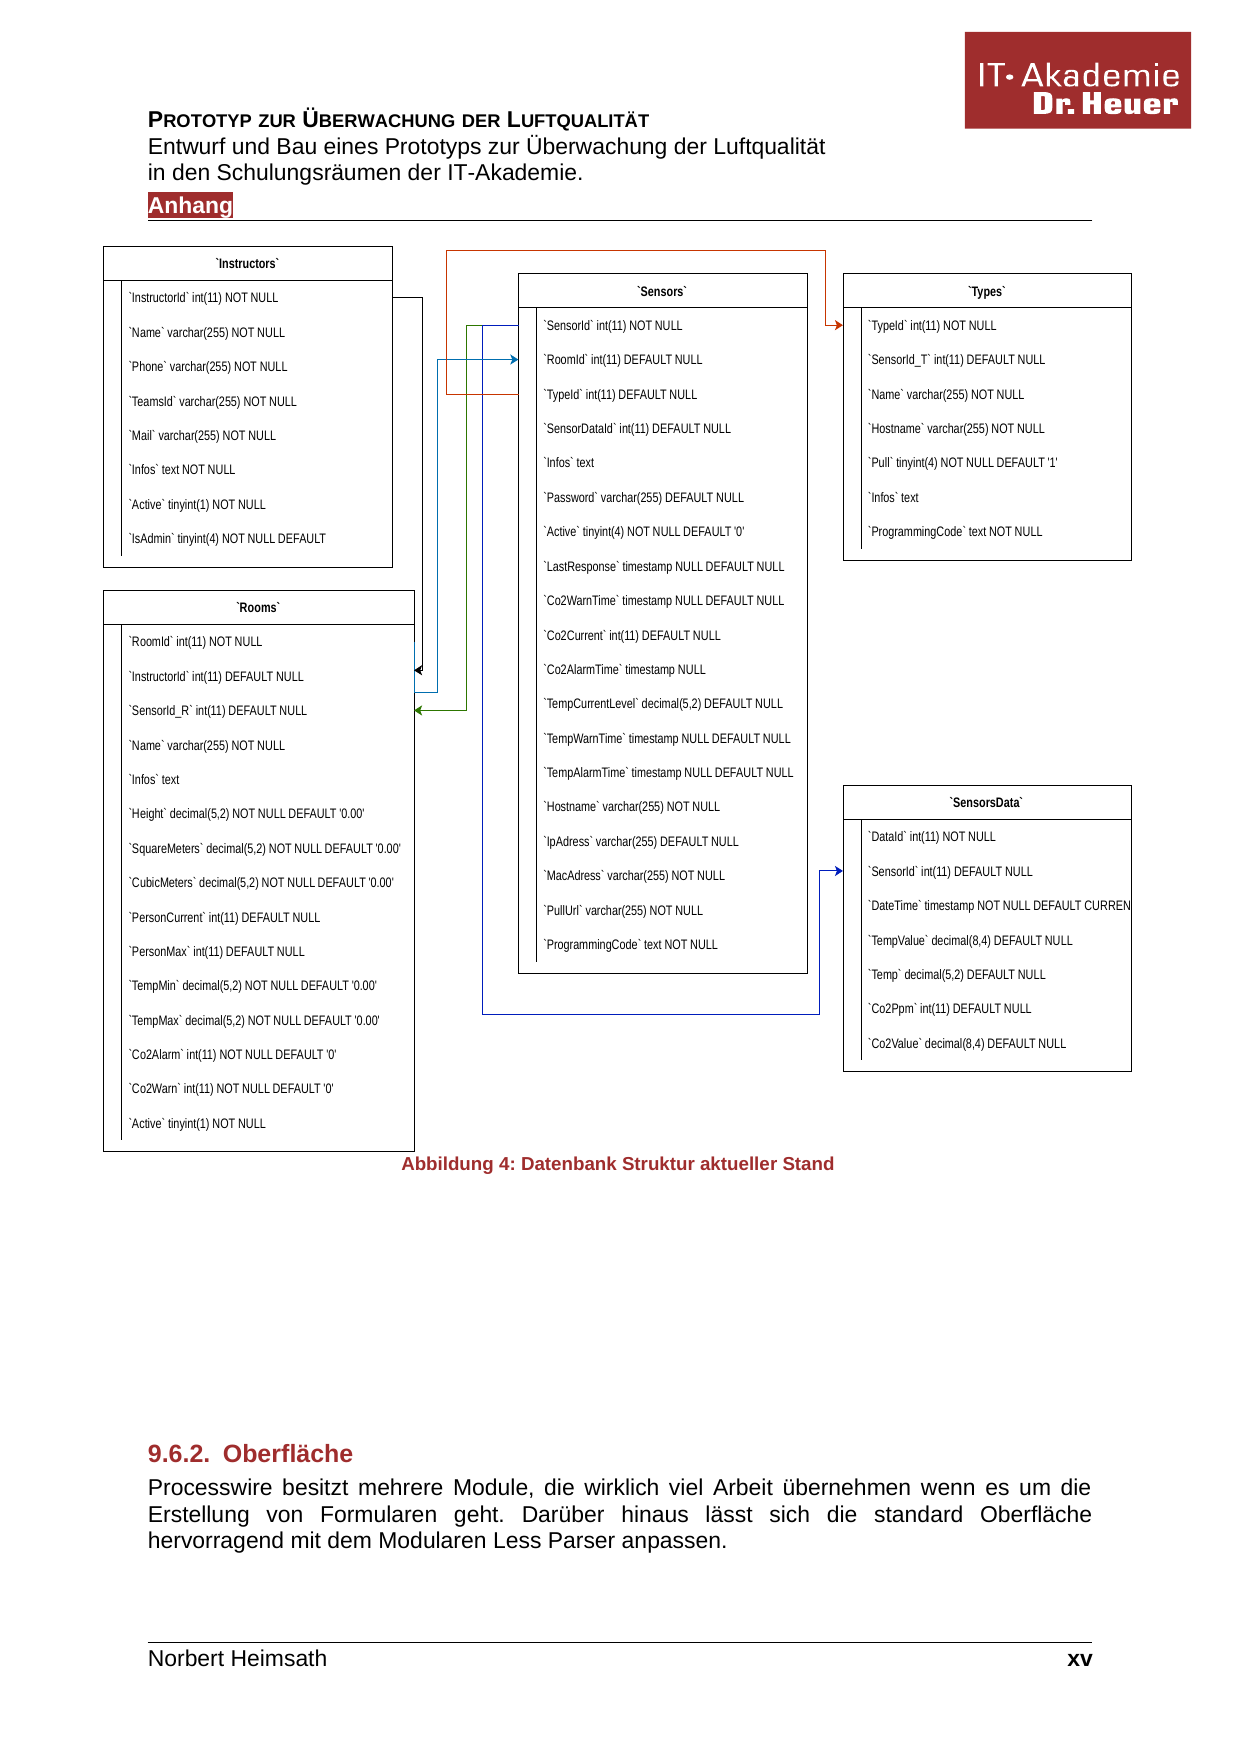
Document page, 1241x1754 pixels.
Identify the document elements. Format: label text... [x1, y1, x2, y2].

text Abbildung 4: Datenbank Struktur aktueller Stand [447, 251, 1106, 1014]
text Abbildung 4: Datenbank Struktur aktueller Stand [844, 820, 1106, 1071]
text Processwire besitzt mehrere Module, die wirklich viel Arbeit übernehmen wenn es um die Erstellung von Formularen geht. Darüber hinaus lässt sich die standard Oberfläche hervorragend mit dem Modularen Less Parser anpassen. [148, 1474, 1092, 1553]
text Abbildung 4: Datenbank Struktur aktueller Stand [129, 281, 392, 567]
text Abbildung 4: Datenbank Struktur aktueller Stand [129, 625, 414, 1151]
text Abbildung 4: Datenbank Struktur aktueller Stand [483, 326, 518, 359]
subtitle Oberfläche [148, 1439, 1092, 1468]
text Abbildung 4: Datenbank Struktur aktueller Stand [483, 360, 518, 394]
text Abbildung 4: Datenbank Struktur aktueller Stand [844, 308, 1106, 560]
text Abbildung 4: Datenbank Struktur aktueller Stand [129, 241, 1106, 692]
text Abbildung 4: Datenbank Struktur aktueller Stand [129, 298, 422, 669]
text Abbildung 4: Datenbank Struktur aktueller Stand [129, 395, 1106, 1174]
text Abbildung 4: Datenbank Struktur aktueller Stand [519, 308, 807, 973]
text Abbildung 4: Datenbank Struktur aktueller Stand [415, 360, 466, 710]
